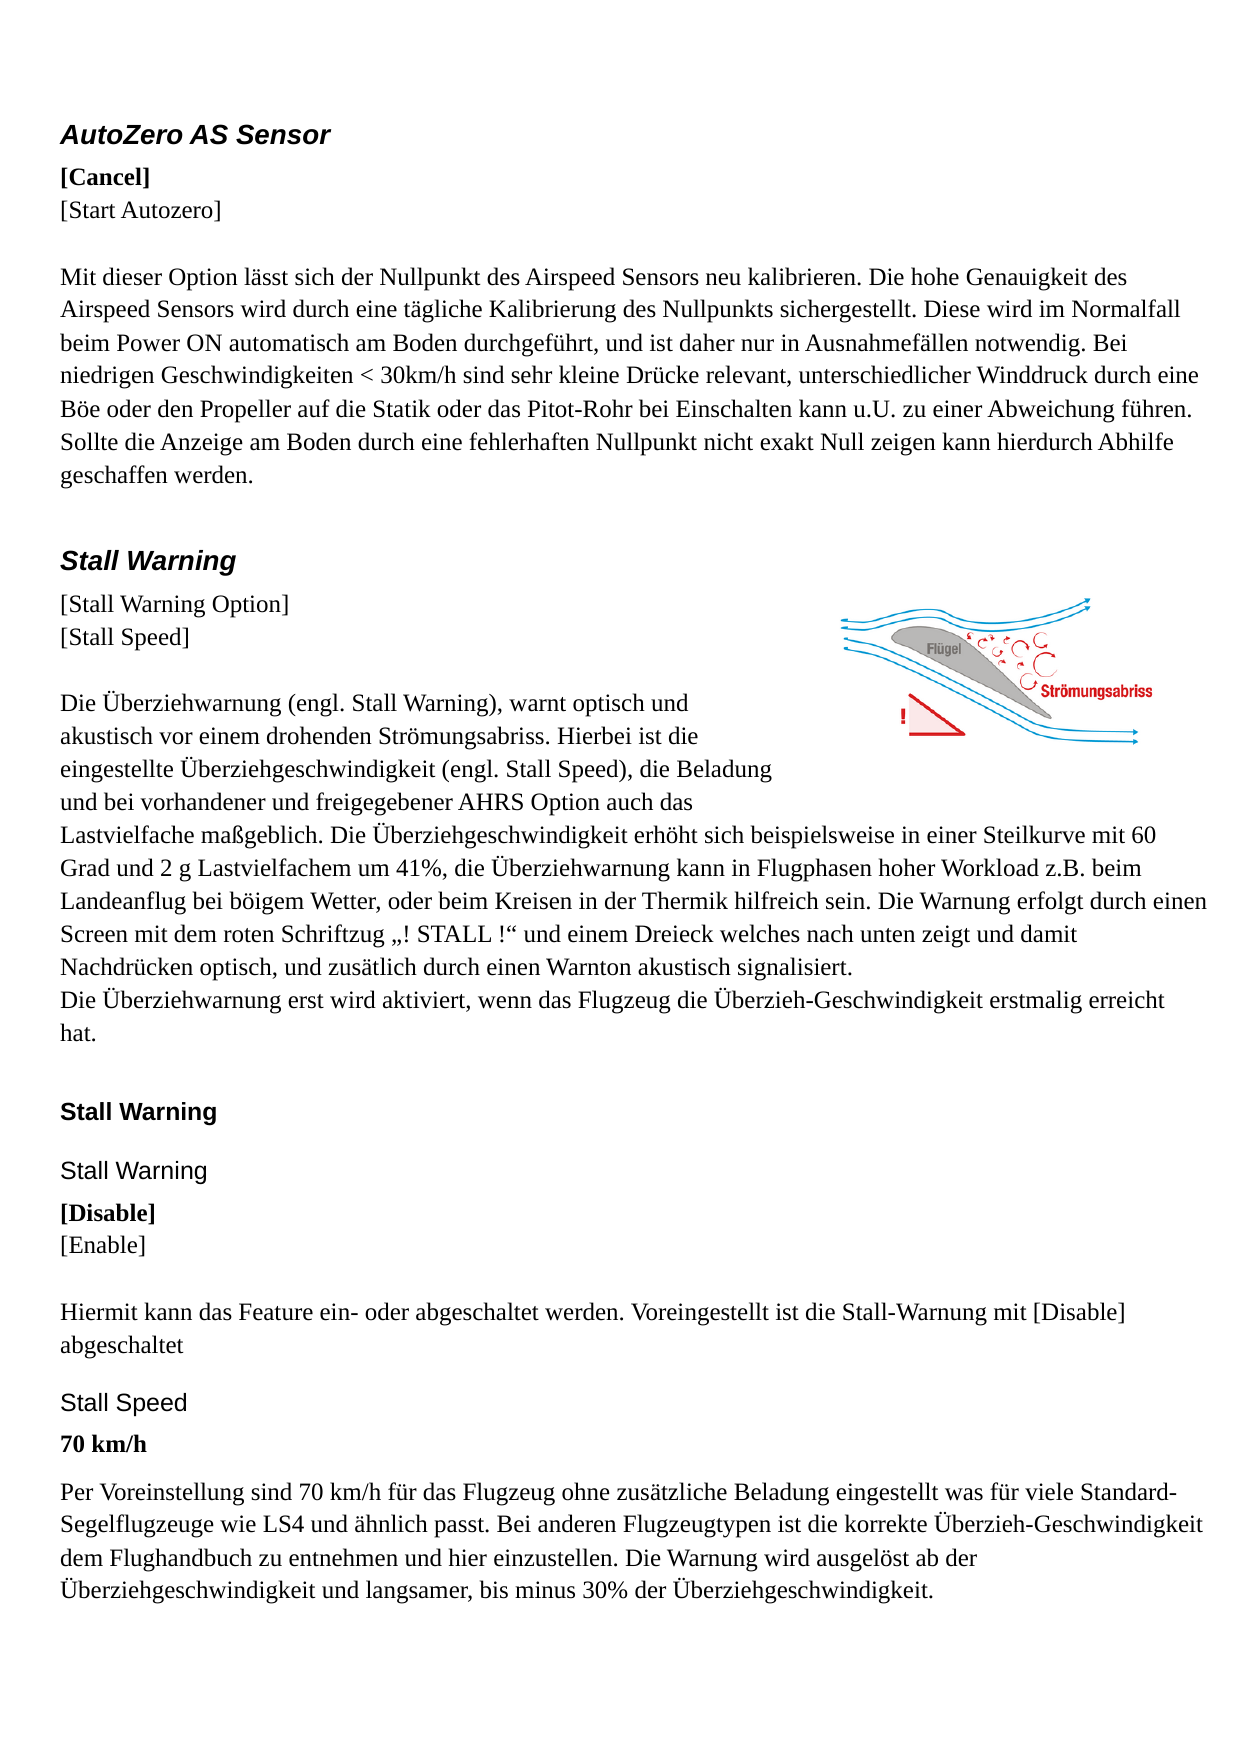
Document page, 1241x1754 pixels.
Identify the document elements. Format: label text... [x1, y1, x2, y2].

text [Enable] [60, 1231, 1207, 1259]
subtitle Stall Warning [60, 544, 1207, 576]
text [Cancel] [60, 162, 1207, 191]
text [1170, 622, 1207, 651]
text Die Überziehwarnung erst wird aktiviert, wenn das Flugzeug die Überzieh-Geschwindigkeit erstmalig erreicht hat. [60, 985, 1207, 1047]
text Die Überziehwarnung (engl. Stall Warning), warnt optisch und akustisch vor einem drohenden Strömungsabriss. Hierbei ist die eingestellte Überziehgeschwindigkeit (engl. Stall Speed), die Beladung und bei vorhandener und freigegebener AHRS Option auch das Lastvielfache maßgeblich. Die Überziehgeschwindigkeit erhöht sich beispielsweise in einer Steilkurve mit 60 Grad und 2 g Lastvielfachem um 41%, die Überziehwarnung kann in Flugphasen hoher Workload z.B. beim Landeanflug bei böigem Wetter, oder beim Kreisen in der Thermik hilfreich sein. Die Warnung erfolgt durch einen Screen mit dem roten Schriftzug „! STALL !“ und einem Dreieck welches nach unten zeigt und damit Nachdrücken optisch, und zusätlich durch einen Warnton akustisch signalisiert. [60, 688, 1207, 981]
text [Disable] [60, 1198, 1207, 1226]
text Mit dieser Option lässt sich der Nullpunkt des Airspeed Sensors neu kalibrieren. Die hohe Genauigkeit des Airspeed Sensors wird durch eine tägliche Kalibrierung des Nullpunkts sichergestellt. Diese wird im Normalfall beim Power ON automatisch am Boden durchgeführt, und ist daher nur in Ausnahmefällen notwendig. Bei niedrigen Geschwindigkeiten < 30km/h sind sehr kleine Drücke relevant, unterschiedlicher Winddruck durch eine Böe oder den Propeller auf die Statik oder das Pitot-Rohr bei Einschalten kann u.U. zu einer Abweichung führen. Sollte die Anzeige am Boden durch eine fehlerhaften Nullpunkt nicht exakt Null zeigen kann hierdurch Abhilfe geschaffen werden. [60, 262, 1207, 488]
text 70 km/h [60, 1429, 1207, 1458]
text [Start Autozero] [60, 196, 1207, 224]
picture [829, 562, 1170, 765]
text Hiermit kann das Feature ein- oder abgeschaltet werden. Voreingestellt ist die Stall-Warnung mit [Disable] abgeschaltet [60, 1297, 1207, 1358]
subtitle AutoZero AS Sensor [60, 118, 1207, 150]
text [Stall Warning Option] [60, 589, 829, 617]
subtitle Stall Warning [60, 1097, 1207, 1125]
subtitle Stall Speed [60, 1388, 1207, 1416]
text [Stall Speed] [60, 622, 829, 651]
subtitle Stall Warning [60, 1156, 1207, 1185]
text [1170, 589, 1207, 617]
text Per Voreinstellung sind 70 km/h für das Flugzeug ohne zusätzliche Beladung eingestellt was für viele Standard-Segelflugzeuge wie LS4 und ähnlich passt. Bei anderen Flugzeugtypen ist die korrekte Überzieh-Geschwindigkeit dem Flughandbuch zu entnehmen und hier einzustellen. Die Warnung wird ausgelöst ab der Überziehgeschwindigkeit und langsamer, bis minus 30% der Überziehgeschwindigkeit. [60, 1477, 1207, 1604]
